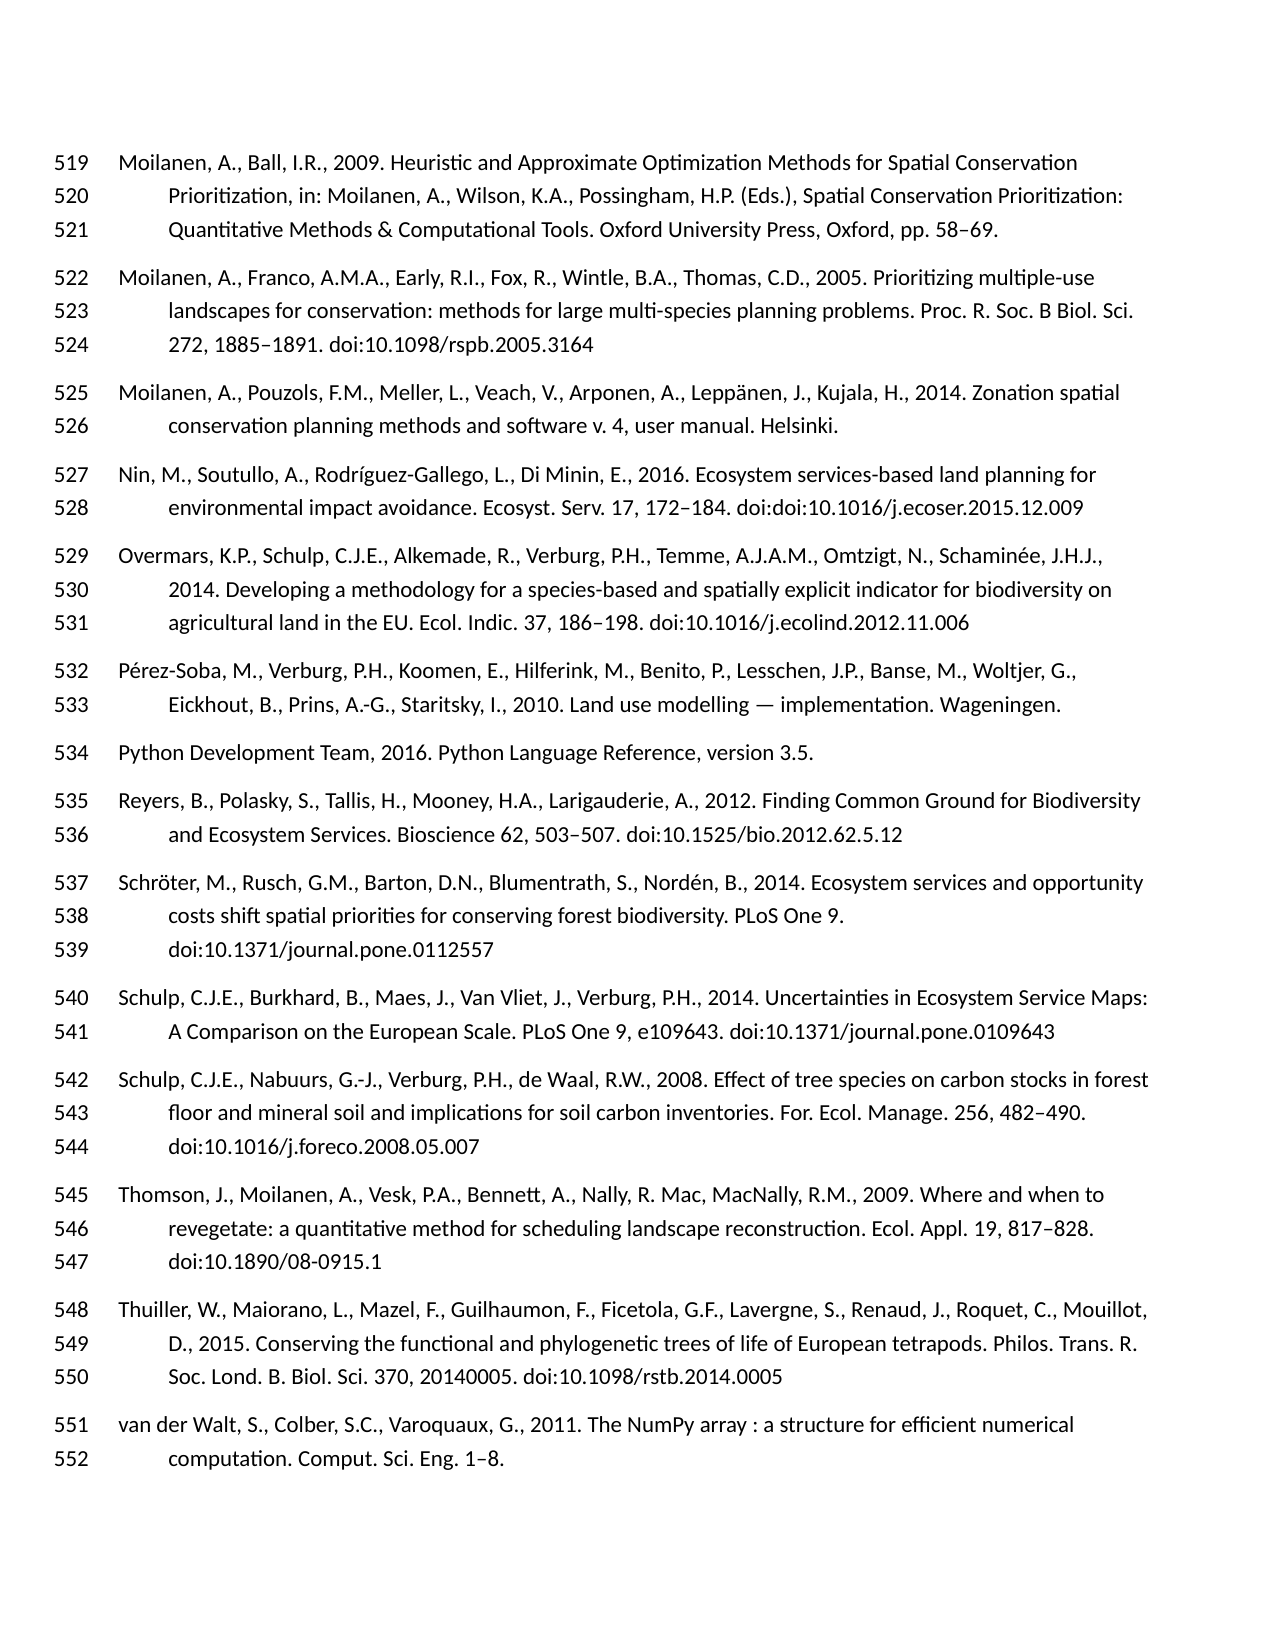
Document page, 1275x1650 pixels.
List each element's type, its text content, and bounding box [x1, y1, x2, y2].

text Nin, M., Soutullo, A., Rodríguez-Gallego, L., Di Minin, E., 2016. Ecosystem services-based land planning for environmental impact avoidance. Ecosyst. Serv. 17, 172–184. doi:doi:10.1016/j.ecoser.2015.12.009 [118, 460, 1157, 521]
text Schröter, M., Rusch, G.M., Barton, D.N., Blumentrath, S., Nordén, B., 2014. Ecosystem services and opportunity costs shift spatial priorities for conserving forest biodiversity. PLoS One 9. doi:10.1371/journal.pone.0112557 [118, 868, 1157, 963]
text Overmars, K.P., Schulp, C.J.E., Alkemade, R., Verburg, P.H., Temme, A.J.A.M., Omtzigt, N., Schaminée, J.H.J., 2014. Developing a methodology for a species-based and spatially explicit indicator for biodiversity on agricultural land in the EU. Ecol. Indic. 37, 186–198. doi:10.1016/j.ecolind.2012.11.006 [118, 541, 1157, 636]
text Pérez-Soba, M., Verburg, P.H., Koomen, E., Hilferink, M., Benito, P., Lesschen, J.P., Banse, M., Woltjer, G., Eickhout, B., Prins, A.-G., Staritsky, I., 2010. Land use modelling — implementation. Wageningen. [118, 657, 1157, 718]
text Schulp, C.J.E., Nabuurs, G.-J., Verburg, P.H., de Waal, R.W., 2008. Effect of tree species on carbon stocks in forest floor and mineral soil and implications for soil carbon inventories. For. Ecol. Manage. 256, 482–490. doi:10.1016/j.foreco.2008.05.007 [118, 1065, 1157, 1160]
text Schulp, C.J.E., Burkhard, B., Maes, J., Van Vliet, J., Verburg, P.H., 2014. Uncertainties in Ecosystem Service Maps: A Comparison on the European Scale. PLoS One 9, e109643. doi:10.1371/journal.pone.0109643 [118, 983, 1157, 1045]
text Reyers, B., Polasky, S., Tallis, H., Mooney, H.A., Larigauderie, A., 2012. Finding Common Ground for Biodiversity and Ecosystem Services. Bioscience 62, 503–507. doi:10.1525/bio.2012.62.5.12 [118, 786, 1157, 848]
text Moilanen, A., Franco, A.M.A., Early, R.I., Fox, R., Wintle, B.A., Thomas, C.D., 2005. Prioritizing multiple-use landscapes for conservation: methods for large multi-species planning problems. Proc. R. Soc. B Biol. Sci. 272, 1885–1891. doi:10.1098/rspb.2005.3164 [118, 263, 1157, 358]
text Python Development Team, 2016. Python Language Reference, version 3.5. [118, 738, 1157, 766]
text van der Walt, S., Colber, S.C., Varoquaux, G., 2011. The NumPy array : a structure for efficient numerical computation. Comput. Sci. Eng. 1–8. [118, 1411, 1157, 1472]
text Thomson, J., Moilanen, A., Vesk, P.A., Bennett, A., Nally, R. Mac, MacNally, R.M., 2009. Where and when to revegetate: a quantitative method for scheduling landscape reconstruction. Ecol. Appl. 19, 817–828. doi:10.1890/08-0915.1 [118, 1180, 1157, 1275]
text Moilanen, A., Pouzols, F.M., Meller, L., Veach, V., Arponen, A., Leppänen, J., Kujala, H., 2014. Zonation spatial conservation planning methods and software v. 4, user manual. Helsinki. [118, 378, 1157, 439]
text Moilanen, A., Ball, I.R., 2009. Heuristic and Approximate Optimization Methods for Spatial Conservation Prioritization, in: Moilanen, A., Wilson, K.A., Possingham, H.P. (Eds.), Spatial Conservation Prioritization: Quantitative Methods & Computational Tools. Oxford University Press, Oxford, pp. 58–69. [118, 148, 1157, 243]
text Thuiller, W., Maiorano, L., Mazel, F., Guilhaumon, F., Ficetola, G.F., Lavergne, S., Renaud, J., Roquet, C., Mouillot, D., 2015. Conserving the functional and phylogenetic trees of life of European tetrapods. Philos. Trans. R. Soc. Lond. B. Biol. Sci. 370, 20140005. doi:10.1098/rstb.2014.0005 [118, 1295, 1157, 1390]
